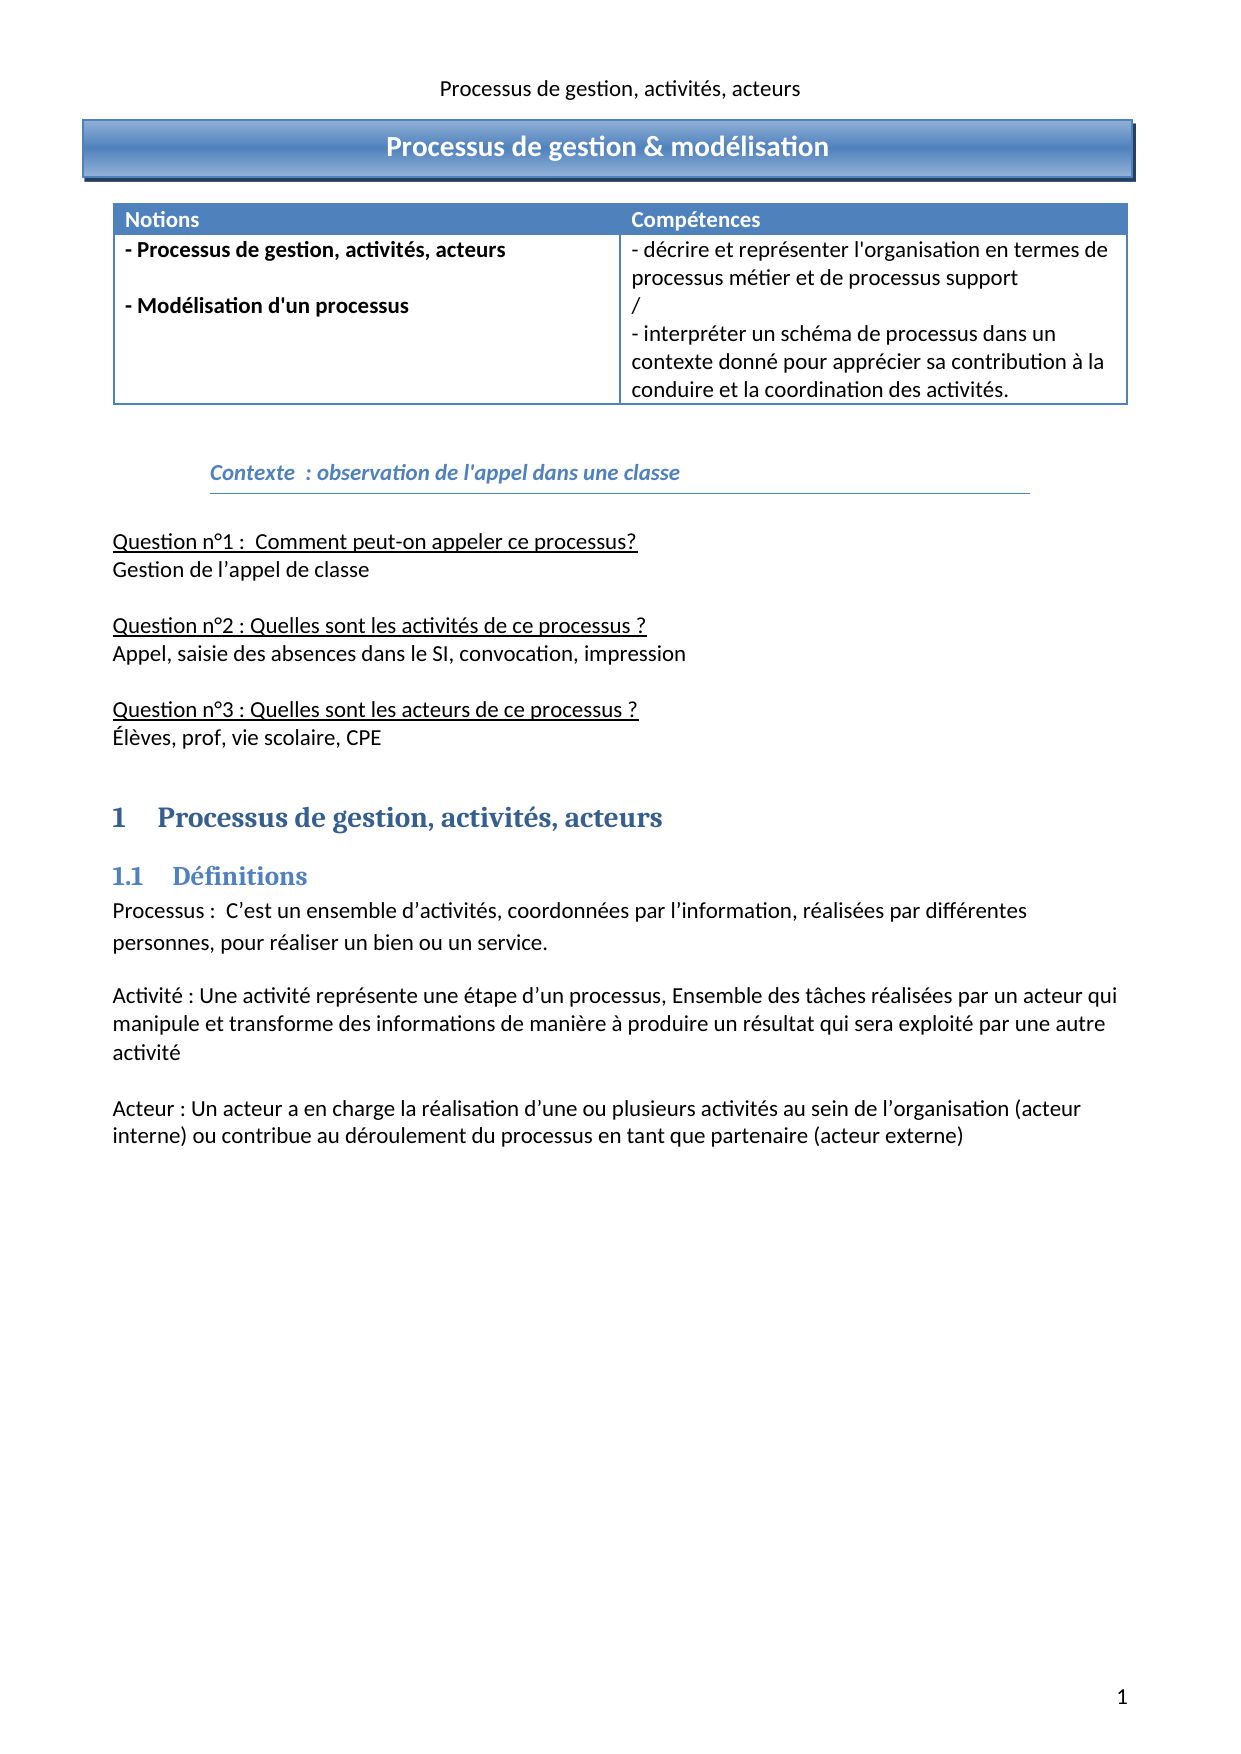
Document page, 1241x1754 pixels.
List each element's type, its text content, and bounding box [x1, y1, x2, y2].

table_header Notions [115, 205, 620, 233]
text Processus : C’est un ensemble d’activités, coordonnées par l’information, réalisées par différentes personnes, pour réaliser un bien ou un service. [112, 896, 1128, 957]
table_cell - décrire et représenter l'organisation en termes de processus métier et de processus support / - interpréter un schéma de processus dans un contexte donné pour apprécier sa contribution à la conduire et la coordination des activités. [621, 235, 1126, 403]
text Question n°1 : Comment peut-on appeler ce processus? [112, 527, 1128, 555]
text Question n°2 : Quelles sont les activités de ce processus ? [112, 611, 1128, 639]
text Activité : Une activité représente une étape d’un processus, Ensemble des tâches réalisées par un acteur qui manipule et transforme des informations de manière à produire un résultat qui sera exploité par une autre activité [112, 982, 1128, 1066]
text Acteur : Un acteur a en charge la réalisation d’une ou plusieurs activités au sein de l’organisation (acteur interne) ou contribue au déroulement du processus en tant que partenaire (acteur externe) [112, 1094, 1128, 1150]
text Appel, saisie des absences dans le SI, convocation, impression [112, 639, 1128, 667]
table_cell - Processus de gestion, activités, acteurs - Modélisation d'un processus [115, 235, 619, 403]
table_header Compétences [620, 205, 1126, 233]
subtitle Processus de gestion, activités, acteurs [112, 801, 1128, 835]
subtitle Définitions [112, 861, 1128, 892]
text Gestion de l’appel de classe [112, 555, 1128, 583]
text Question n°3 : Quelles sont les acteurs de ce processus ? [112, 695, 1128, 723]
text Élèves, prof, vie scolaire, CPE [112, 723, 1128, 751]
text Processus de gestion & modélisation [98, 128, 1117, 163]
text Contexte : observation de l'appel dans une classe [210, 458, 1030, 493]
